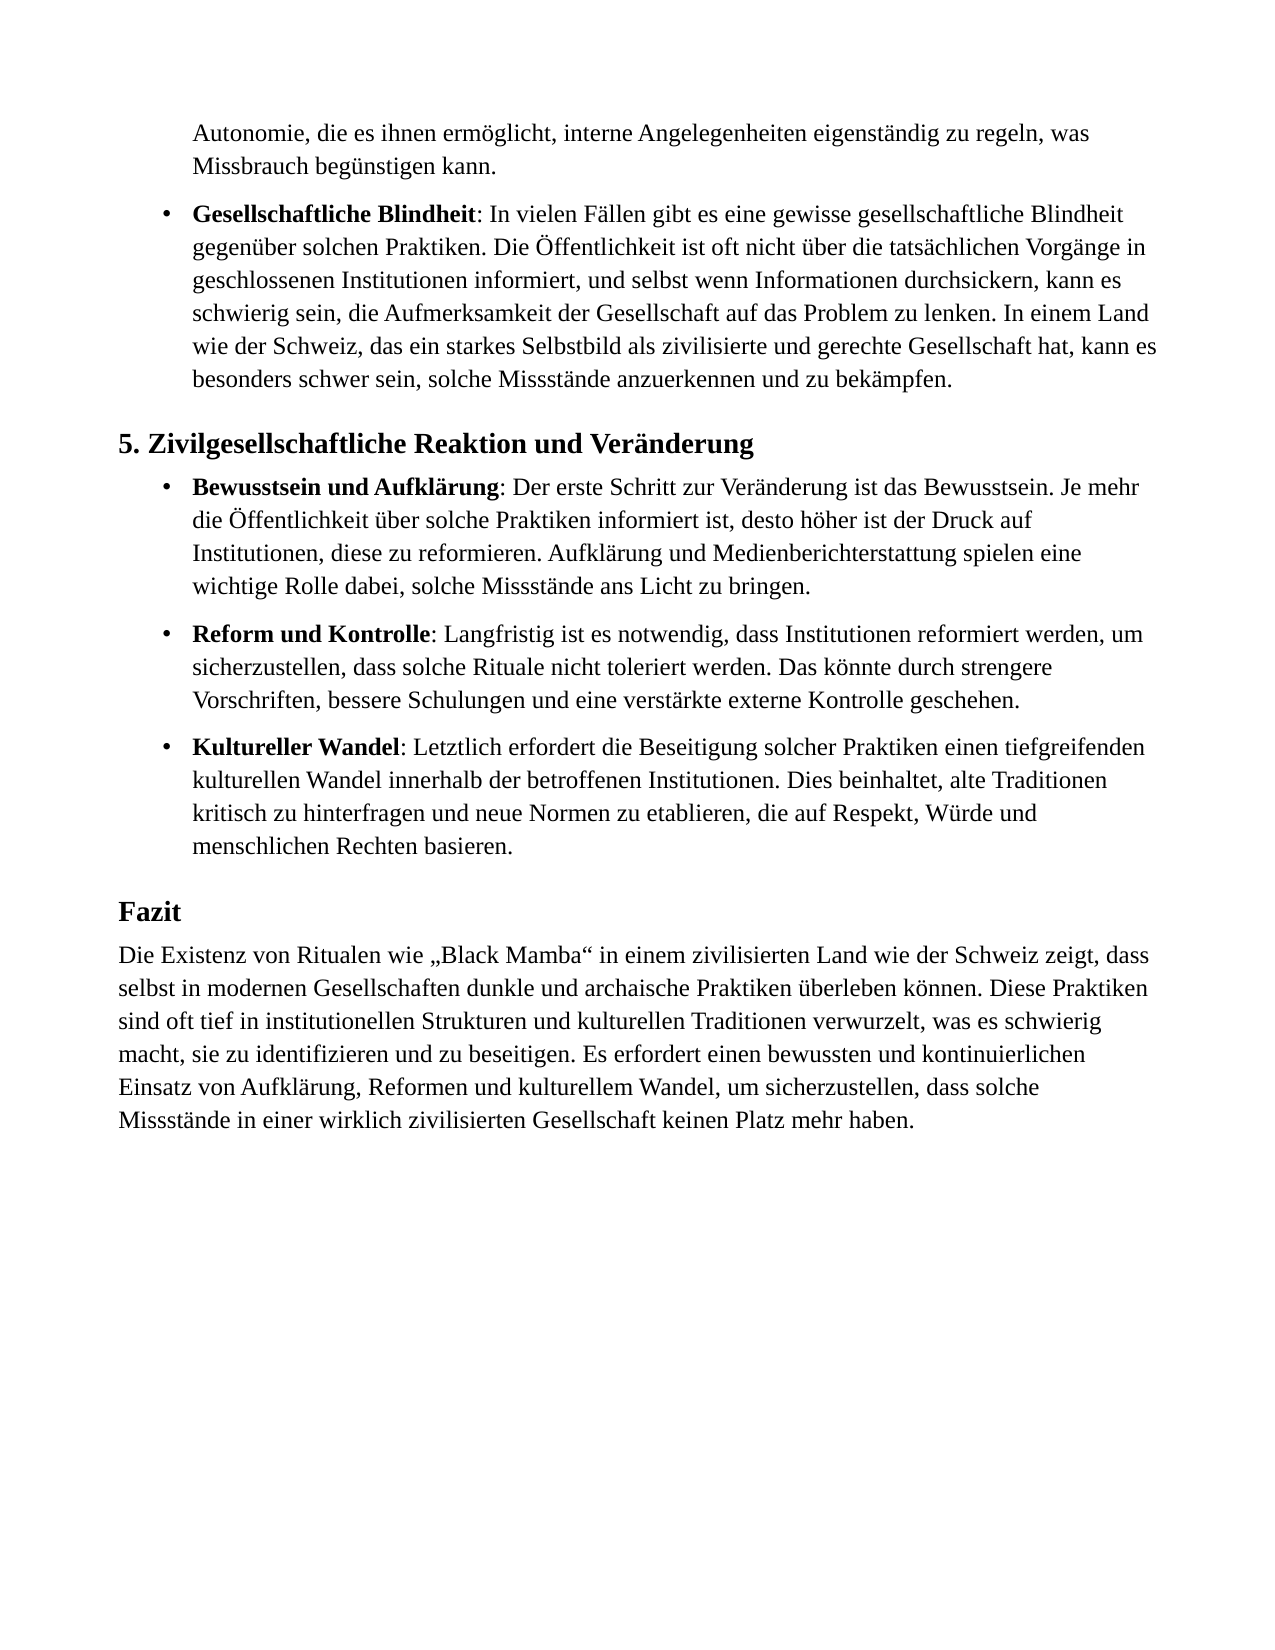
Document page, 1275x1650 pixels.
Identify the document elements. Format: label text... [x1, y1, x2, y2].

list Reform und Kontrolle: Langfristig ist es notwendig, dass Institutionen reformiert werden, um sicherzustellen, dass solche Rituale nicht toleriert werden. Das könnte durch strengere Vorschriften, bessere Schulungen und eine verstärkte externe Kontrolle geschehen. [162, 619, 1157, 713]
list Autonomie, die es ihnen ermöglicht, interne Angelegenheiten eigenständig zu regeln, was Missbrauch begünstigen kann. [162, 118, 1157, 180]
text Die Existenz von Ritualen wie „Black Mamba“ in einem zivilisierten Land wie der Schweiz zeigt, dass selbst in modernen Gesellschaften dunkle und archaische Praktiken überleben können. Diese Praktiken sind oft tief in institutionellen Strukturen und kulturellen Traditionen verwurzelt, was es schwierig macht, sie zu identifizieren und zu beseitigen. Es erfordert einen bewussten und kontinuierlichen Einsatz von Aufklärung, Reformen und kulturellem Wandel, um sicherzustellen, dass solche Missstände in einer wirklich zivilisierten Gesellschaft keinen Platz mehr haben. [118, 940, 1157, 1133]
subtitle 5. Zivilgesellschaftliche Reaktion und Veränderung [118, 426, 1157, 459]
list Bewusstsein und Aufklärung: Der erste Schritt zur Veränderung ist das Bewusstsein. Je mehr die Öffentlichkeit über solche Praktiken informiert ist, desto höher ist der Druck auf Institutionen, diese zu reformieren. Aufklärung und Medienberichterstattung spielen eine wichtige Rolle dabei, solche Missstände ans Licht zu bringen. [162, 472, 1157, 600]
list Gesellschaftliche Blindheit: In vielen Fällen gibt es eine gewisse gesellschaftliche Blindheit gegenüber solchen Praktiken. Die Öffentlichkeit ist oft nicht über die tatsächlichen Vorgänge in geschlossenen Institutionen informiert, und selbst wenn Informationen durchsickern, kann es schwierig sein, die Aufmerksamkeit der Gesellschaft auf das Problem zu lenken. In einem Land wie der Schweiz, das ein starkes Selbstbild als zivilisierte und gerechte Gesellschaft hat, kann es besonders schwer sein, solche Missstände anzuerkennen und zu bekämpfen. [162, 199, 1157, 393]
subtitle Fazit [118, 894, 1157, 927]
list Kultureller Wandel: Letztlich erfordert die Beseitigung solcher Praktiken einen tiefgreifenden kulturellen Wandel innerhalb der betroffenen Institutionen. Dies beinhaltet, alte Traditionen kritisch zu hinterfragen und neue Normen zu etablieren, die auf Respekt, Würde und menschlichen Rechten basieren. [162, 732, 1157, 860]
